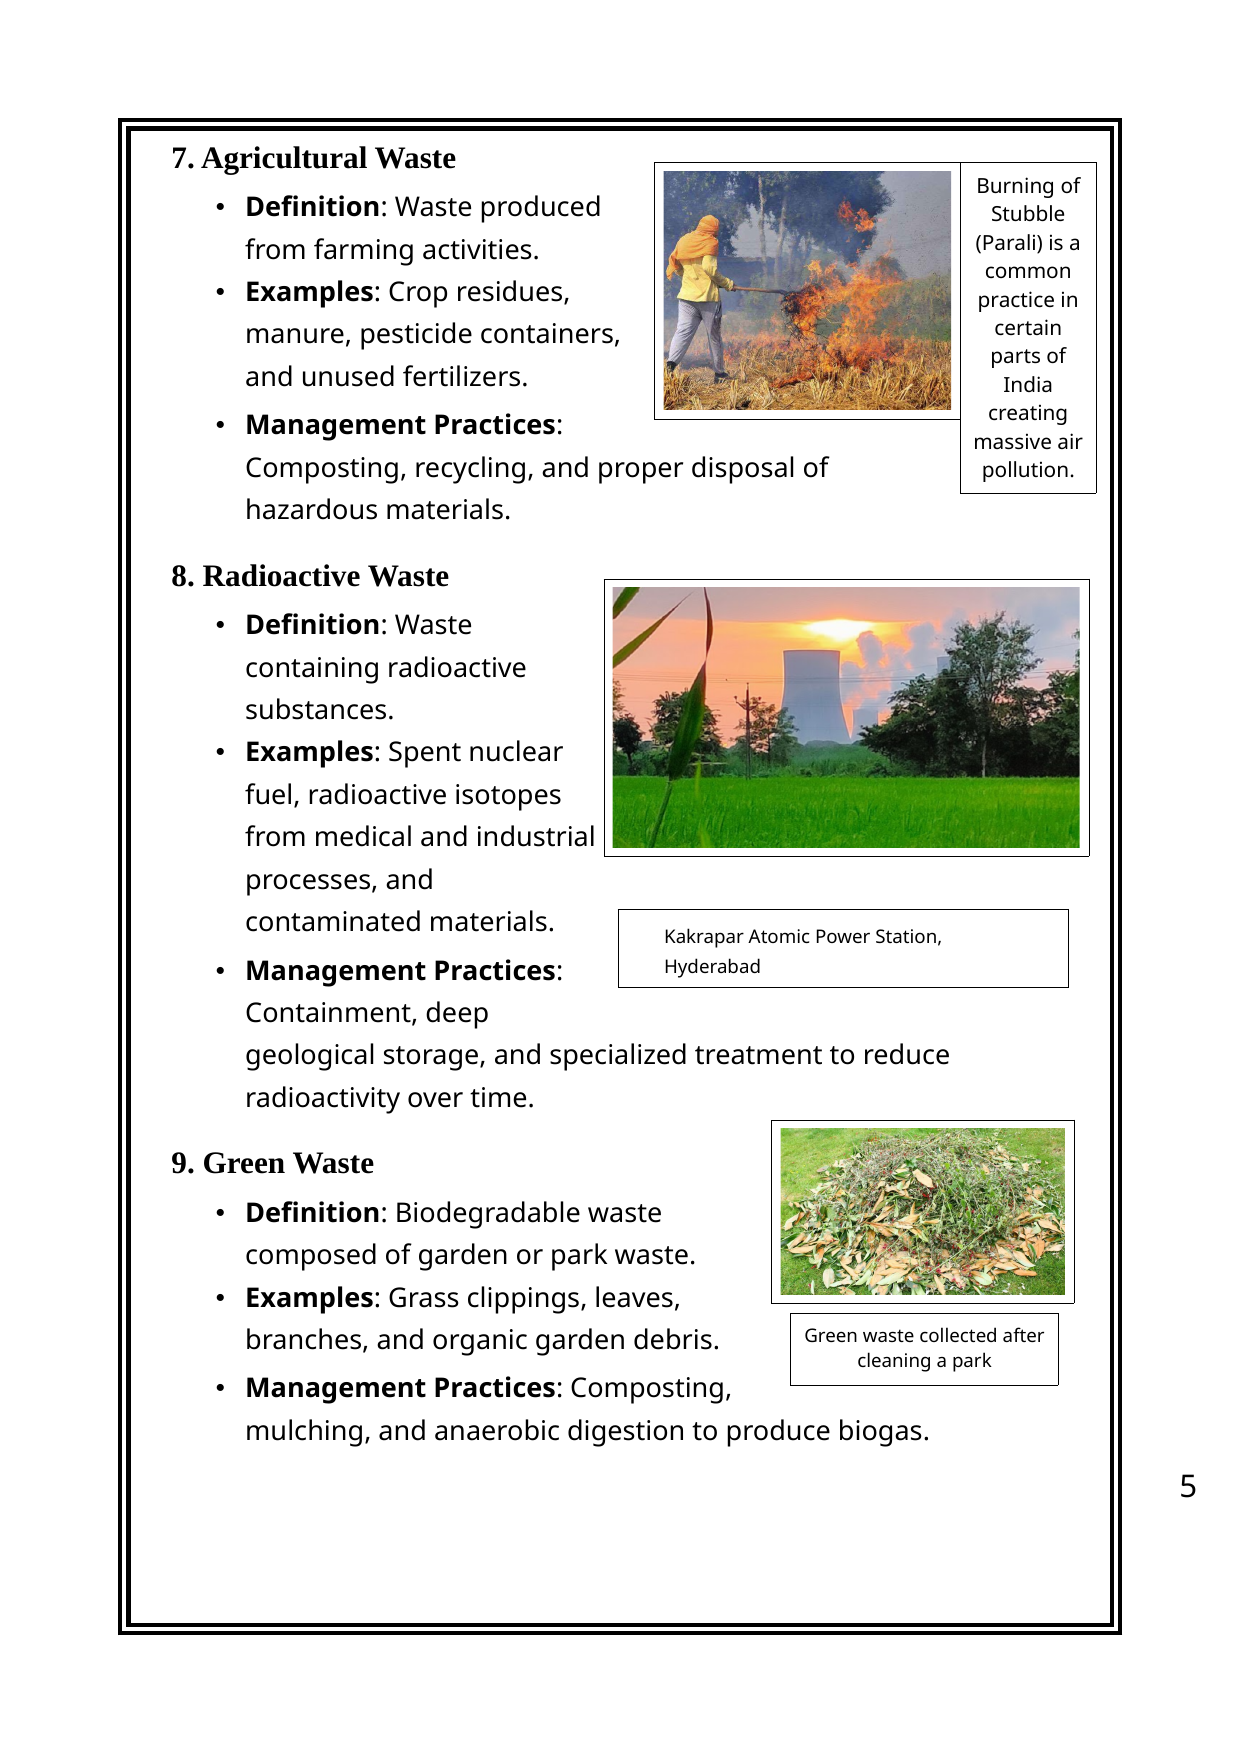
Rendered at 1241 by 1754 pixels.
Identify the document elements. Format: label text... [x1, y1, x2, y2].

subtitle [655, 163, 960, 419]
list Examples: Spent nuclear fuel, radioactive isotopes from medical and industrial processes, and contaminated materials. [216, 733, 1069, 987]
list Kakrapar Atomic Power Station, Hyderabad [664, 924, 1021, 978]
list Management Practices: Composting, recycling, and proper disposal of hazardous materials. [216, 406, 1069, 527]
subtitle [961, 163, 1096, 493]
picture [663, 171, 952, 410]
text Burning of Stubble (Parali) is a common practice in certain parts of India creating massive air pollution. [969, 171, 1087, 484]
list Examples: Grass clippings, leaves, branches, and organic garden debris. [216, 1278, 1069, 1357]
list Green waste collected after cleaning a park [799, 1322, 1049, 1373]
list Management Practices: Containment, deep geological storage, and specialized treatment to reduce radioactivity over time. [216, 951, 1069, 1115]
subtitle [772, 1121, 1074, 1303]
picture [780, 1128, 1065, 1295]
picture [612, 587, 1080, 848]
subtitle 7. Agricultural Waste [171, 134, 1069, 175]
list Examples: Grass clippings, leaves, branches, and organic garden debris. [791, 1314, 1058, 1385]
subtitle 9. Green Waste [171, 1139, 771, 1181]
list Examples: Crop residues, manure, pesticide containers, and unused fertilizers. [216, 273, 654, 394]
list Definition: Biodegradable waste composed of garden or park waste. [216, 1193, 771, 1272]
list Management Practices: Composting, mulching, and anaerobic digestion to produce biogas. [216, 1369, 1069, 1448]
subtitle 8. Radioactive Waste [171, 552, 1089, 856]
list Definition: Waste produced from farming activities. [216, 188, 654, 267]
list Definition: Waste containing radioactive substances. [216, 606, 603, 727]
